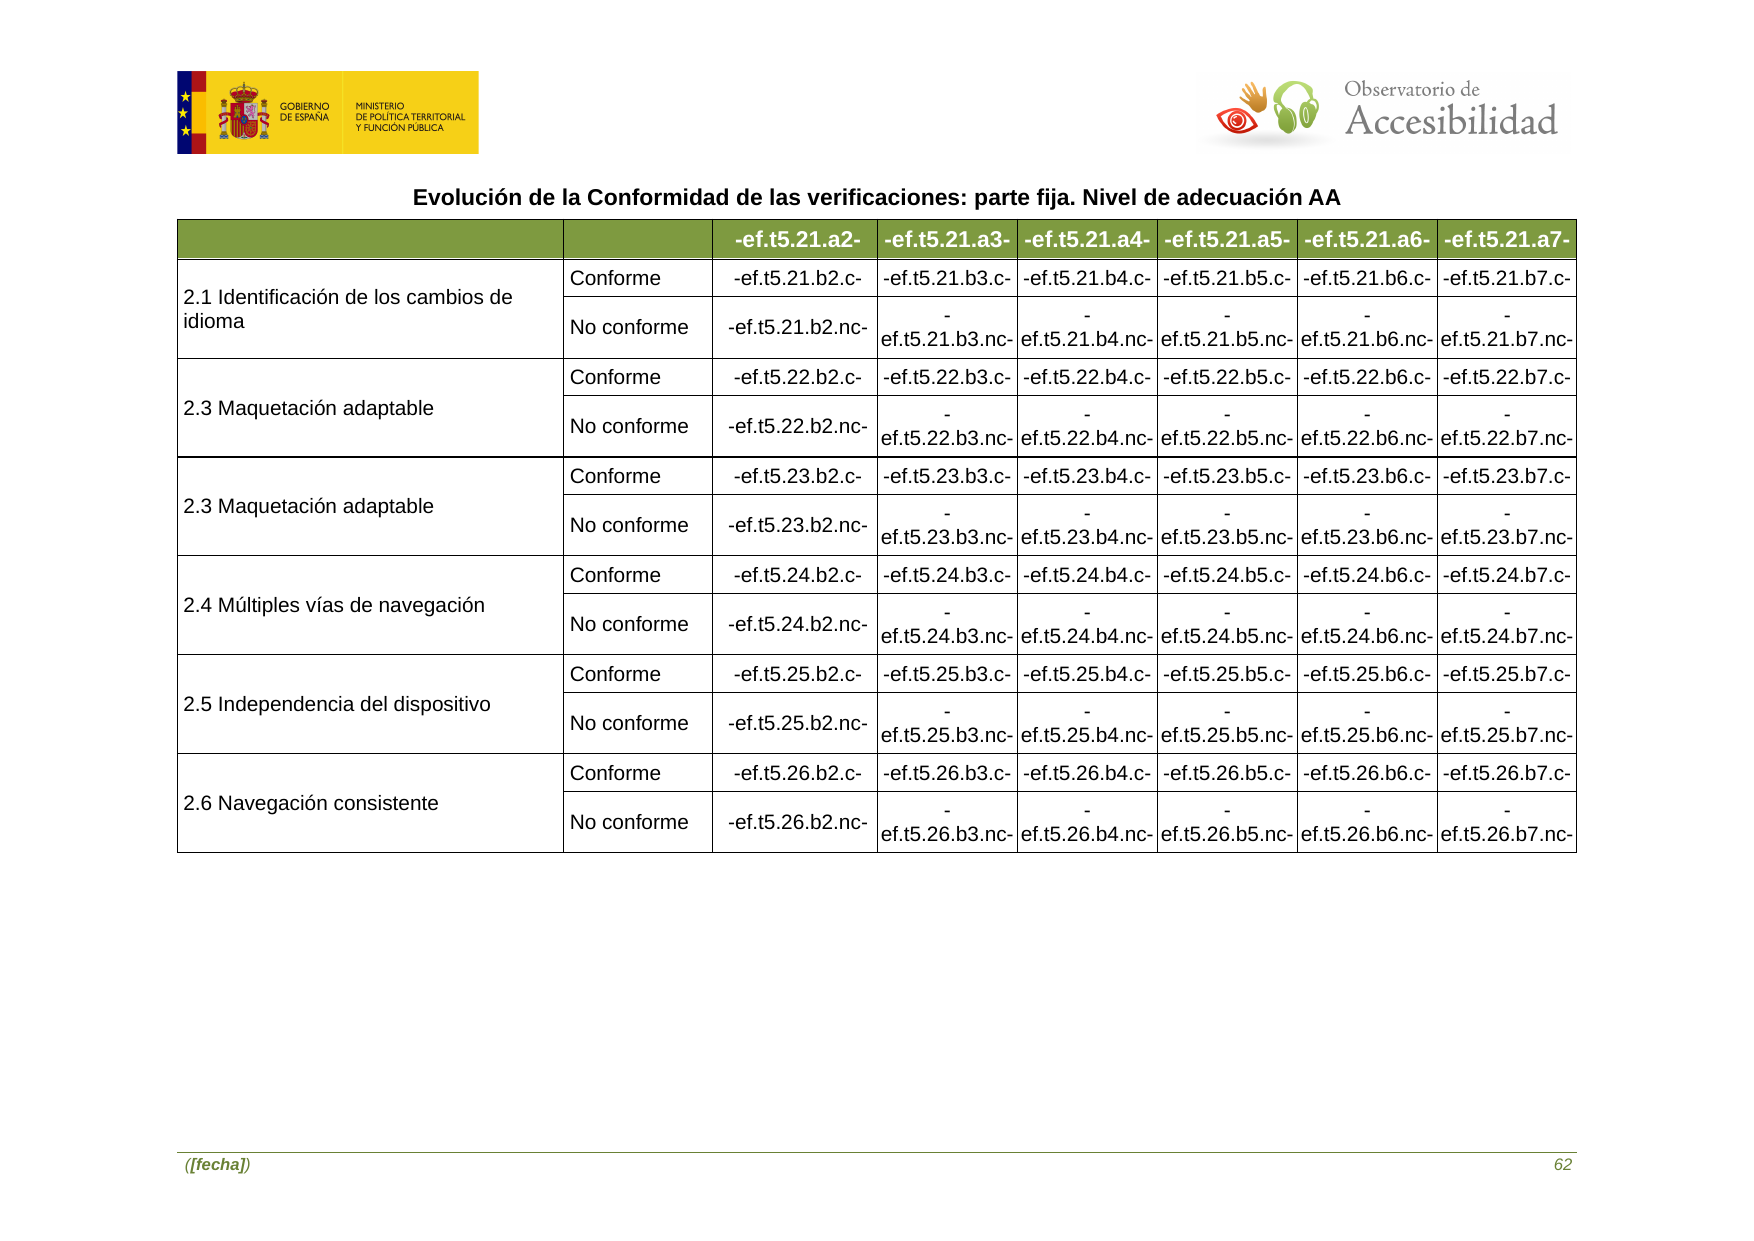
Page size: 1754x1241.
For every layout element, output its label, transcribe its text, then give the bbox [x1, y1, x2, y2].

table_cell Conforme [564, 359, 712, 395]
table_cell -ef.t5.21.b4.c- [1018, 260, 1157, 296]
table_cell -ef.t5.26.b5.nc- [1158, 792, 1297, 852]
table_cell -ef.t5.21.b4.nc- [1018, 297, 1157, 357]
table_cell -ef.t5.24.b4.c- [1018, 556, 1157, 593]
table_cell No conforme [564, 297, 712, 357]
table_cell Conforme [564, 458, 712, 494]
table_cell -ef.t5.24.b6.nc- [1298, 594, 1437, 654]
table_cell -ef.t5.23.b7.c- [1438, 458, 1576, 494]
table_cell 2.4 Múltiples vías de navegación [178, 556, 563, 654]
table_cell -ef.t5.26.b6.c- [1298, 754, 1437, 791]
table_cell -ef.t5.21.b3.nc- [878, 297, 1017, 357]
table_cell -ef.t5.22.b3.c- [878, 359, 1017, 395]
table_cell 2.6 Navegación consistente [178, 754, 563, 852]
table_cell -ef.t5.24.b3.nc- [878, 594, 1017, 654]
table_cell -ef.t5.25.b3.c- [878, 655, 1017, 692]
table_cell -ef.t5.26.b2.c- [713, 754, 877, 791]
table_cell -ef.t5.22.b2.nc- [713, 396, 877, 456]
table_cell -ef.t5.21.b2.c- [713, 260, 877, 296]
table_cell -ef.t5.25.b4.c- [1018, 655, 1157, 692]
table_cell -ef.t5.26.b3.c- [878, 754, 1017, 791]
table_cell -ef.t5.26.b7.c- [1438, 754, 1576, 791]
table_cell -ef.t5.21.b5.nc- [1158, 297, 1297, 357]
table_cell -ef.t5.22.b6.c- [1298, 359, 1437, 395]
table_header [178, 220, 563, 258]
table_cell -ef.t5.26.b3.nc- [878, 792, 1017, 852]
table_cell -ef.t5.23.b2.c- [713, 458, 877, 494]
table_cell No conforme [564, 693, 712, 753]
table_cell -ef.t5.23.b7.nc- [1438, 495, 1576, 555]
table_cell No conforme [564, 495, 712, 555]
table_cell -ef.t5.23.b4.c- [1018, 458, 1157, 494]
table_cell -ef.t5.21.b6.c- [1298, 260, 1437, 296]
table_cell -ef.t5.21.b2.nc- [713, 297, 877, 357]
table_cell -ef.t5.26.b4.c- [1018, 754, 1157, 791]
table_cell -ef.t5.25.b3.nc- [878, 693, 1017, 753]
table_cell -ef.t5.21.b3.c- [878, 260, 1017, 296]
table_cell -ef.t5.22.b7.c- [1438, 359, 1576, 395]
table_cell -ef.t5.22.b5.c- [1158, 359, 1297, 395]
table_cell -ef.t5.22.b5.nc- [1158, 396, 1297, 456]
table_cell -ef.t5.24.b3.c- [878, 556, 1017, 593]
table_cell -ef.t5.26.b5.c- [1158, 754, 1297, 791]
table_cell -ef.t5.25.b7.c- [1438, 655, 1576, 692]
table_cell No conforme [564, 396, 712, 456]
table_cell -ef.t5.21.b7.c- [1438, 260, 1576, 296]
table_cell Conforme [564, 260, 712, 296]
table_cell -ef.t5.25.b2.c- [713, 655, 877, 692]
table_header -ef.t5.21.a3- [878, 220, 1017, 258]
table_cell -ef.t5.25.b2.nc- [713, 693, 877, 753]
table_cell -ef.t5.25.b4.nc- [1018, 693, 1157, 753]
picture [1196, 72, 1572, 154]
table_cell -ef.t5.23.b5.nc- [1158, 495, 1297, 555]
table_cell -ef.t5.23.b2.nc- [713, 495, 877, 555]
table_header [564, 220, 712, 258]
table_cell -ef.t5.22.b2.c- [713, 359, 877, 395]
table_cell -ef.t5.26.b2.nc- [713, 792, 877, 852]
table_cell Conforme [564, 754, 712, 791]
table_cell -ef.t5.21.b6.nc- [1298, 297, 1437, 357]
table_cell -ef.t5.24.b2.nc- [713, 594, 877, 654]
table_header -ef.t5.21.a2- [713, 220, 877, 258]
table_cell -ef.t5.25.b6.nc- [1298, 693, 1437, 753]
text Evolución de la Conformidad de las verificaciones: parte fija. Nivel de adecuación AA [177, 184, 1577, 211]
table_cell -ef.t5.21.b7.nc- [1438, 297, 1576, 357]
table_cell -ef.t5.21.b5.c- [1158, 260, 1297, 296]
table_cell 2.3 Maquetación adaptable [178, 359, 563, 456]
table_cell -ef.t5.25.b6.c- [1298, 655, 1437, 692]
table_cell Conforme [564, 655, 712, 692]
table_cell -ef.t5.22.b3.nc- [878, 396, 1017, 456]
table_cell -ef.t5.26.b4.nc- [1018, 792, 1157, 852]
table_cell -ef.t5.22.b4.c- [1018, 359, 1157, 395]
table_cell -ef.t5.23.b6.c- [1298, 458, 1437, 494]
table_header -ef.t5.21.a7- [1438, 220, 1576, 258]
table_cell -ef.t5.23.b6.nc- [1298, 495, 1437, 555]
picture [177, 71, 479, 154]
table_cell 2.3 Maquetación adaptable [178, 458, 563, 555]
table_cell -ef.t5.24.b5.c- [1158, 556, 1297, 593]
table_cell No conforme [564, 594, 712, 654]
table_cell -ef.t5.22.b6.nc- [1298, 396, 1437, 456]
table_header -ef.t5.21.a6- [1298, 220, 1437, 258]
table_cell 2.1 Identificación de los cambios de idioma [178, 260, 563, 357]
table_cell No conforme [564, 792, 712, 852]
table_cell -ef.t5.23.b4.nc- [1018, 495, 1157, 555]
table_cell -ef.t5.24.b2.c- [713, 556, 877, 593]
table_header -ef.t5.21.a5- [1158, 220, 1297, 258]
table_cell -ef.t5.24.b4.nc- [1018, 594, 1157, 654]
table_cell -ef.t5.24.b5.nc- [1158, 594, 1297, 654]
table_cell -ef.t5.25.b5.nc- [1158, 693, 1297, 753]
table_cell -ef.t5.23.b3.c- [878, 458, 1017, 494]
table_cell -ef.t5.22.b4.nc- [1018, 396, 1157, 456]
table_cell Conforme [564, 556, 712, 593]
table_cell -ef.t5.26.b6.nc- [1298, 792, 1437, 852]
table_cell -ef.t5.25.b5.c- [1158, 655, 1297, 692]
table_cell -ef.t5.24.b7.c- [1438, 556, 1576, 593]
table_cell -ef.t5.24.b6.c- [1298, 556, 1437, 593]
table_cell -ef.t5.23.b5.c- [1158, 458, 1297, 494]
table_cell -ef.t5.25.b7.nc- [1438, 693, 1576, 753]
table_cell -ef.t5.22.b7.nc- [1438, 396, 1576, 456]
table_cell -ef.t5.24.b7.nc- [1438, 594, 1576, 654]
table_cell -ef.t5.26.b7.nc- [1438, 792, 1576, 852]
table_cell -ef.t5.23.b3.nc- [878, 495, 1017, 555]
table_header -ef.t5.21.a4- [1018, 220, 1157, 258]
table_cell 2.5 Independencia del dispositivo [178, 655, 563, 753]
